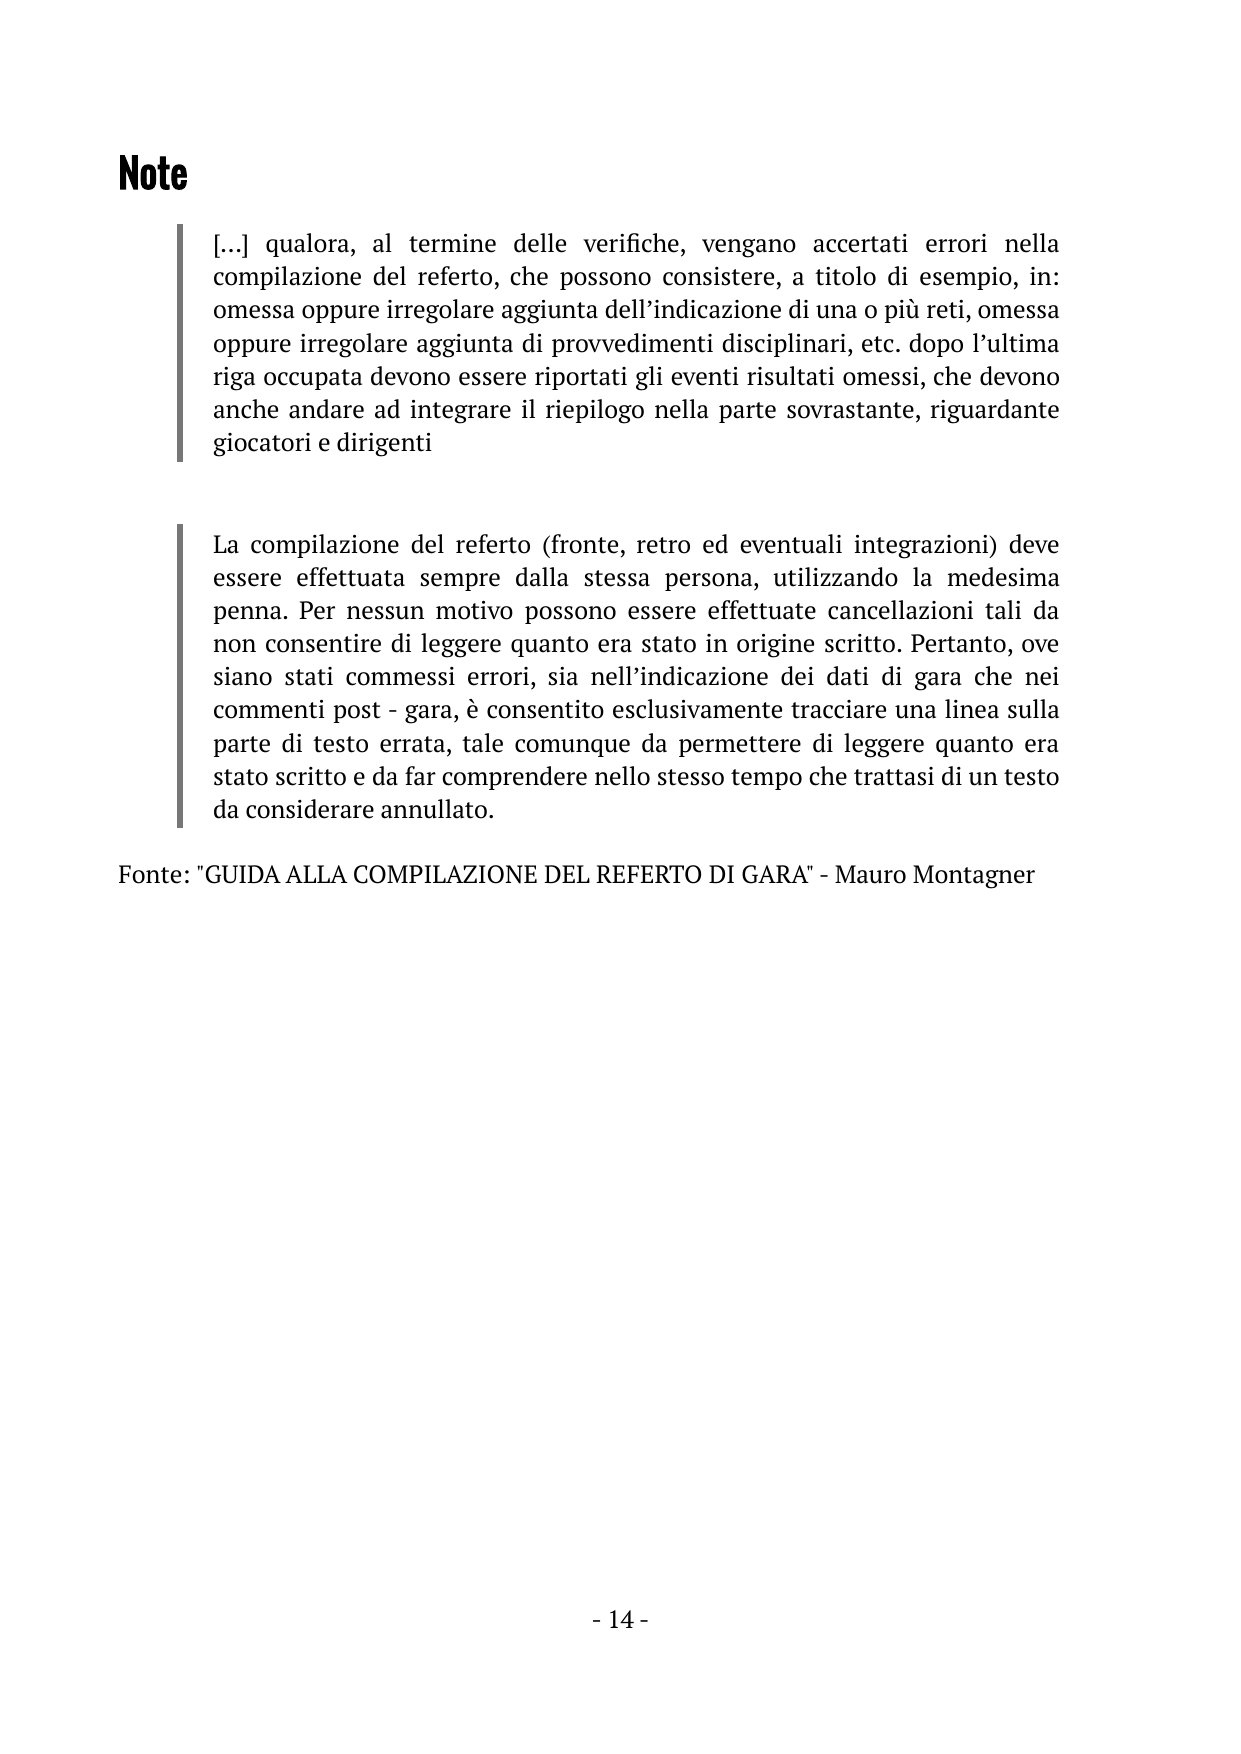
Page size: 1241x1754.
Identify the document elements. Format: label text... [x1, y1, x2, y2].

text La compilazione del referto (fronte, retro ed eventuali integrazioni) deve essere effettuata sempre dalla stessa persona, utilizzando la medesima penna. Per nessun motivo possono essere effettuate cancellazioni tali da non consentire di leggere quanto era stato in origine scritto. Pertanto, ove siano stati commessi errori, sia nellʼindicazione dei dati di gara che nei commenti post - gara, è consentito esclusivamente tracciare una linea sulla parte di testo errata, tale comunque da permettere di leggere quanto era stato scritto e da far comprendere nello stesso tempo che trattasi di un testo da considerare annullato. [183, 524, 1064, 828]
subtitle Note [118, 144, 1122, 200]
text Fonte: "GUIDA ALLA COMPILAZIONE DEL REFERTO DI GARA" - Mauro Montagner [118, 858, 1122, 891]
text […] qualora, al termine delle verifiche, vengano accertati errori nella compilazione del referto, che possono consistere, a titolo di esempio, in: omessa oppure irregolare aggiunta dellʼindicazione di una o più reti, omessa oppure irregolare aggiunta di provvedimenti disciplinari, etc. dopo lʼultima riga occupata devono essere riportati gli eventi risultati omessi, che devono anche andare ad integrare il riepilogo nella parte sovrastante, riguardante giocatori e dirigenti [183, 224, 1064, 462]
